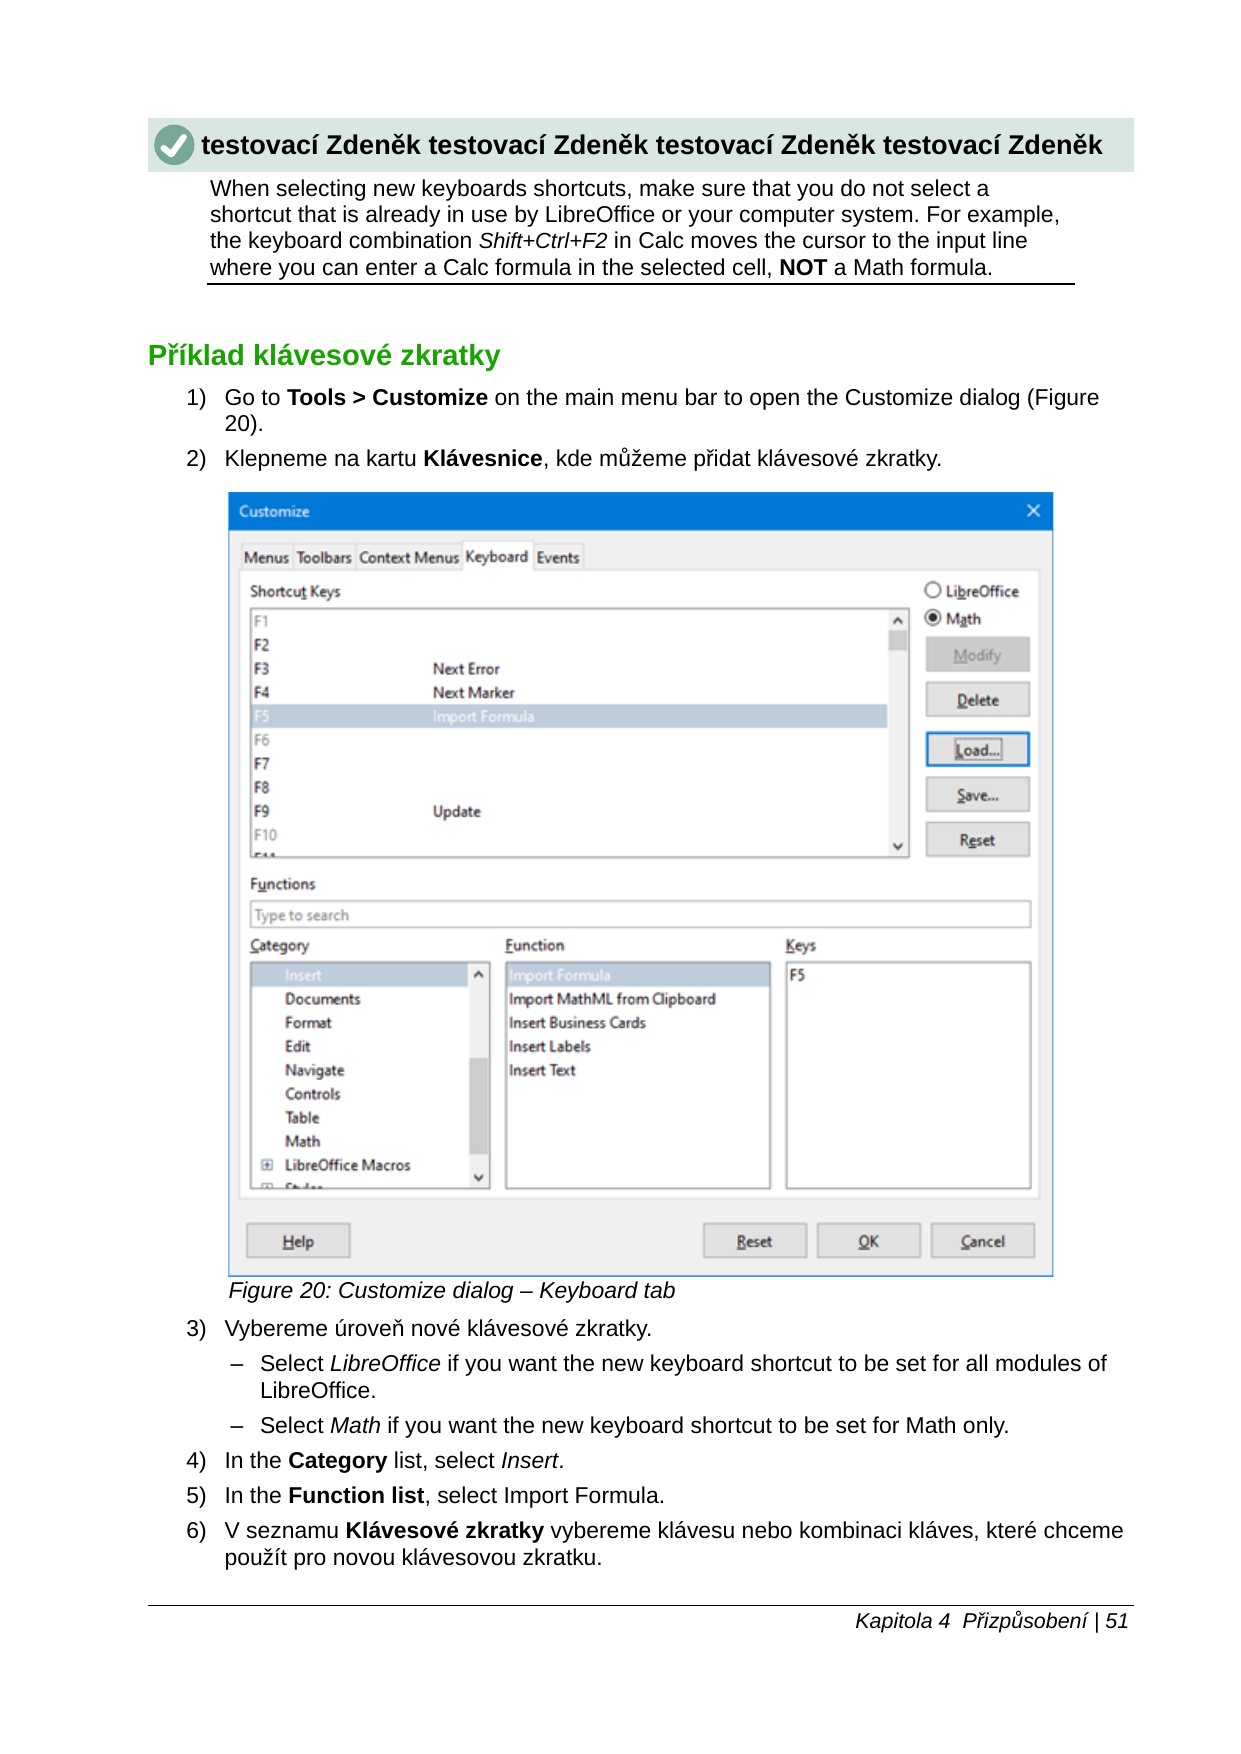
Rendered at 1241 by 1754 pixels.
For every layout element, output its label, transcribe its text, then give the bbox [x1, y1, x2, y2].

picture [228, 492, 1054, 1277]
list Go to Tools > Customize on the main menu bar to open the Customize dialog (Figure 20). [207, 383, 1134, 436]
list Select Math if you want the new keyboard shortcut to be set for Math only. [230, 1412, 1134, 1438]
text When selecting new keyboards shortcuts, make sure that you do not select a shortcut that is already in use by LibreOffice or your computer system. For example, the keyboard combination Shift+Ctrl+F2 in Calc moves the cursor to the input line where you can enter a Calc formula in the selected cell, NOT a Math formula. [207, 172, 1075, 283]
list Select LibreOffice if you want the new keyboard shortcut to be set for all modules of LibreOffice. [230, 1350, 1134, 1403]
subtitle testovací Zdeněk testovací Zdeněk testovací Zdeněk testovací Zdeněk [148, 118, 1134, 172]
list Vybereme úroveň nové klávesové zkratky. [207, 1315, 1134, 1341]
list In the Function list, select Import Formula. [207, 1482, 1134, 1508]
list In the Category list, select Insert. [207, 1447, 1134, 1473]
text Figure 20: Customize dialog – Keyboard tab [228, 1277, 1053, 1303]
list Klepneme na kartu Klávesnice, kde můžeme přidat klávesové zkratky. [207, 445, 1134, 471]
list V seznamu Klávesové zkratky vybereme klávesu nebo kombinaci kláves, které chceme použít pro novou klávesovou zkratku. [207, 1517, 1134, 1570]
subtitle Příklad klávesové zkratky [148, 338, 1134, 372]
